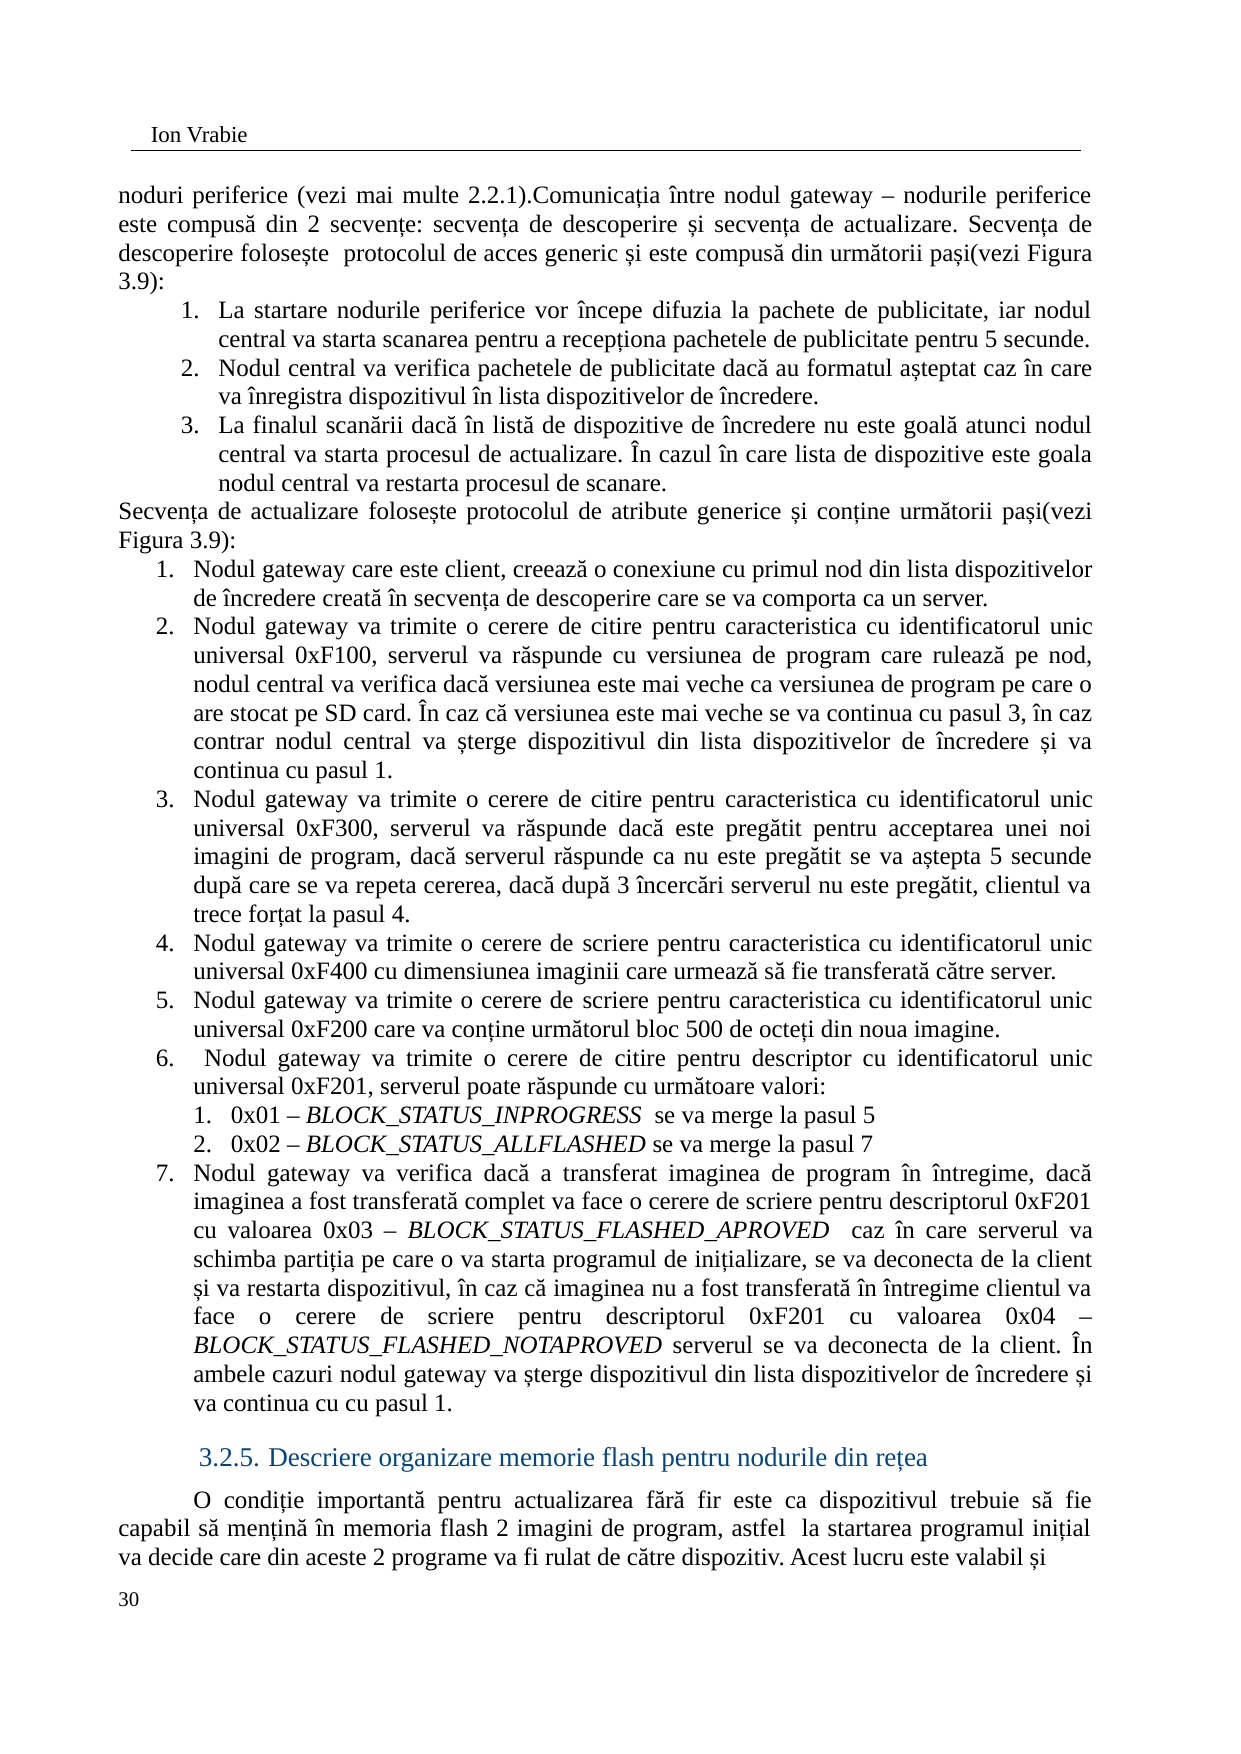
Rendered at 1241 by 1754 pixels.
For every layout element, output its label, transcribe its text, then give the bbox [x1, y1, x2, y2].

list Nodul central va verifica pachetele de publicitate dacă au formatul așteptat caz în care va înregistra dispozitivul în lista dispozitivelor de încredere. [181, 353, 1093, 410]
subtitle Descriere organizare memorie flash pentru nodurile din rețea [192, 1441, 1093, 1472]
list 0x01 – BLOCK_STATUS_INPROGRESS se va merge la pasul 5 [193, 1100, 1093, 1129]
list Nodul gateway care este client, creează o conexiune cu primul nod din lista dispozitivelor de încredere creată în secvența de descoperire care se va comporta ca un server. [156, 554, 1093, 611]
list Nodul gateway va trimite o cerere de citire pentru caracteristica cu identificatorul unic universal 0xF100, serverul va răspunde cu versiunea de program care rulează pe nod, nodul central va verifica dacă versiunea este mai veche ca versiunea de program pe care o are stocat pe SD card. În caz că versiunea este mai veche se va continua cu pasul 3, în caz contrar nodul central va șterge dispozitivul din lista dispozitivelor de încredere și va continua cu pasul 1. [156, 611, 1093, 784]
list Nodul gateway va trimite o cerere de scriere pentru caracteristica cu identificatorul unic universal 0xF400 cu dimensiunea imaginii care urmează să fie transferată către server. [156, 928, 1093, 985]
list La startare nodurile periferice vor începe difuzia la pachete de publicitate, iar nodul central va starta scanarea pentru a recepționa pachetele de publicitate pentru 5 secunde. [181, 295, 1093, 353]
text O condiție importantă pentru actualizarea fără fir este ca dispozitivul trebuie să fie capabil să mențină în memoria flash 2 imagini de program, astfel la startarea programul inițial va decide care din aceste 2 programe va fi rulat de către dispozitiv. Acest lucru este valabil și [118, 1485, 1093, 1571]
list Nodul gateway va trimite o cerere de citire pentru caracteristica cu identificatorul unic universal 0xF300, serverul va răspunde dacă este pregătit pentru acceptarea unei noi imagini de program, dacă serverul răspunde ca nu este pregătit se va aștepta 5 secunde după care se va repeta cererea, dacă după 3 încercări serverul nu este pregătit, clientul va trece forțat la pasul 4. [156, 784, 1093, 928]
list Nodul gateway va trimite o cerere de citire pentru descriptor cu identificatorul unic universal 0xF201, serverul poate răspunde cu următoare valori: [156, 1043, 1093, 1100]
list Nodul gateway va trimite o cerere de scriere pentru caracteristica cu identificatorul unic universal 0xF200 care va conține următorul bloc 500 de octeți din noua imagine. [156, 985, 1093, 1043]
text Secvența de actualizare folosește protocolul de atribute generice și conține următorii pași(vezi Figura 3.9): [118, 496, 1093, 554]
list 0x02 – BLOCK_STATUS_ALLFLASHED se va merge la pasul 7 [193, 1129, 1093, 1158]
list Nodul gateway va verifica dacă a transferat imaginea de program în întregime, dacă imaginea a fost transferată complet va face o cerere de scriere pentru descriptorul 0xF201 cu valoarea 0x03 – BLOCK_STATUS_FLASHED_APROVED caz în care serverul va schimba partiția pe care o va starta programul de inițializare, se va deconecta de la client și va restarta dispozitivul, în caz că imaginea nu a fost transferată în întregime clientul va face o cerere de scriere pentru descriptorul 0xF201 cu valoarea 0x04 – BLOCK_STATUS_FLASHED_NOTAPROVED serverul se va deconecta de la client. În ambele cazuri nodul gateway va șterge dispozitivul din lista dispozitivelor de încredere și va continua cu cu pasul 1. [156, 1158, 1093, 1416]
list La finalul scanării dacă în listă de dispozitive de încredere nu este goală atunci nodul central va starta procesul de actualizare. În cazul în care lista de dispozitive este goala nodul central va restarta procesul de scanare. [181, 410, 1093, 496]
text noduri periferice (vezi mai multe 2.2.1).Comunicația între nodul gateway – nodurile periferice este compusă din 2 secvențe: secvența de descoperire și secvența de actualizare. Secvența de descoperire folosește protocolul de acces generic și este compusă din următorii pași(vezi Figura 3.9): [118, 180, 1093, 295]
